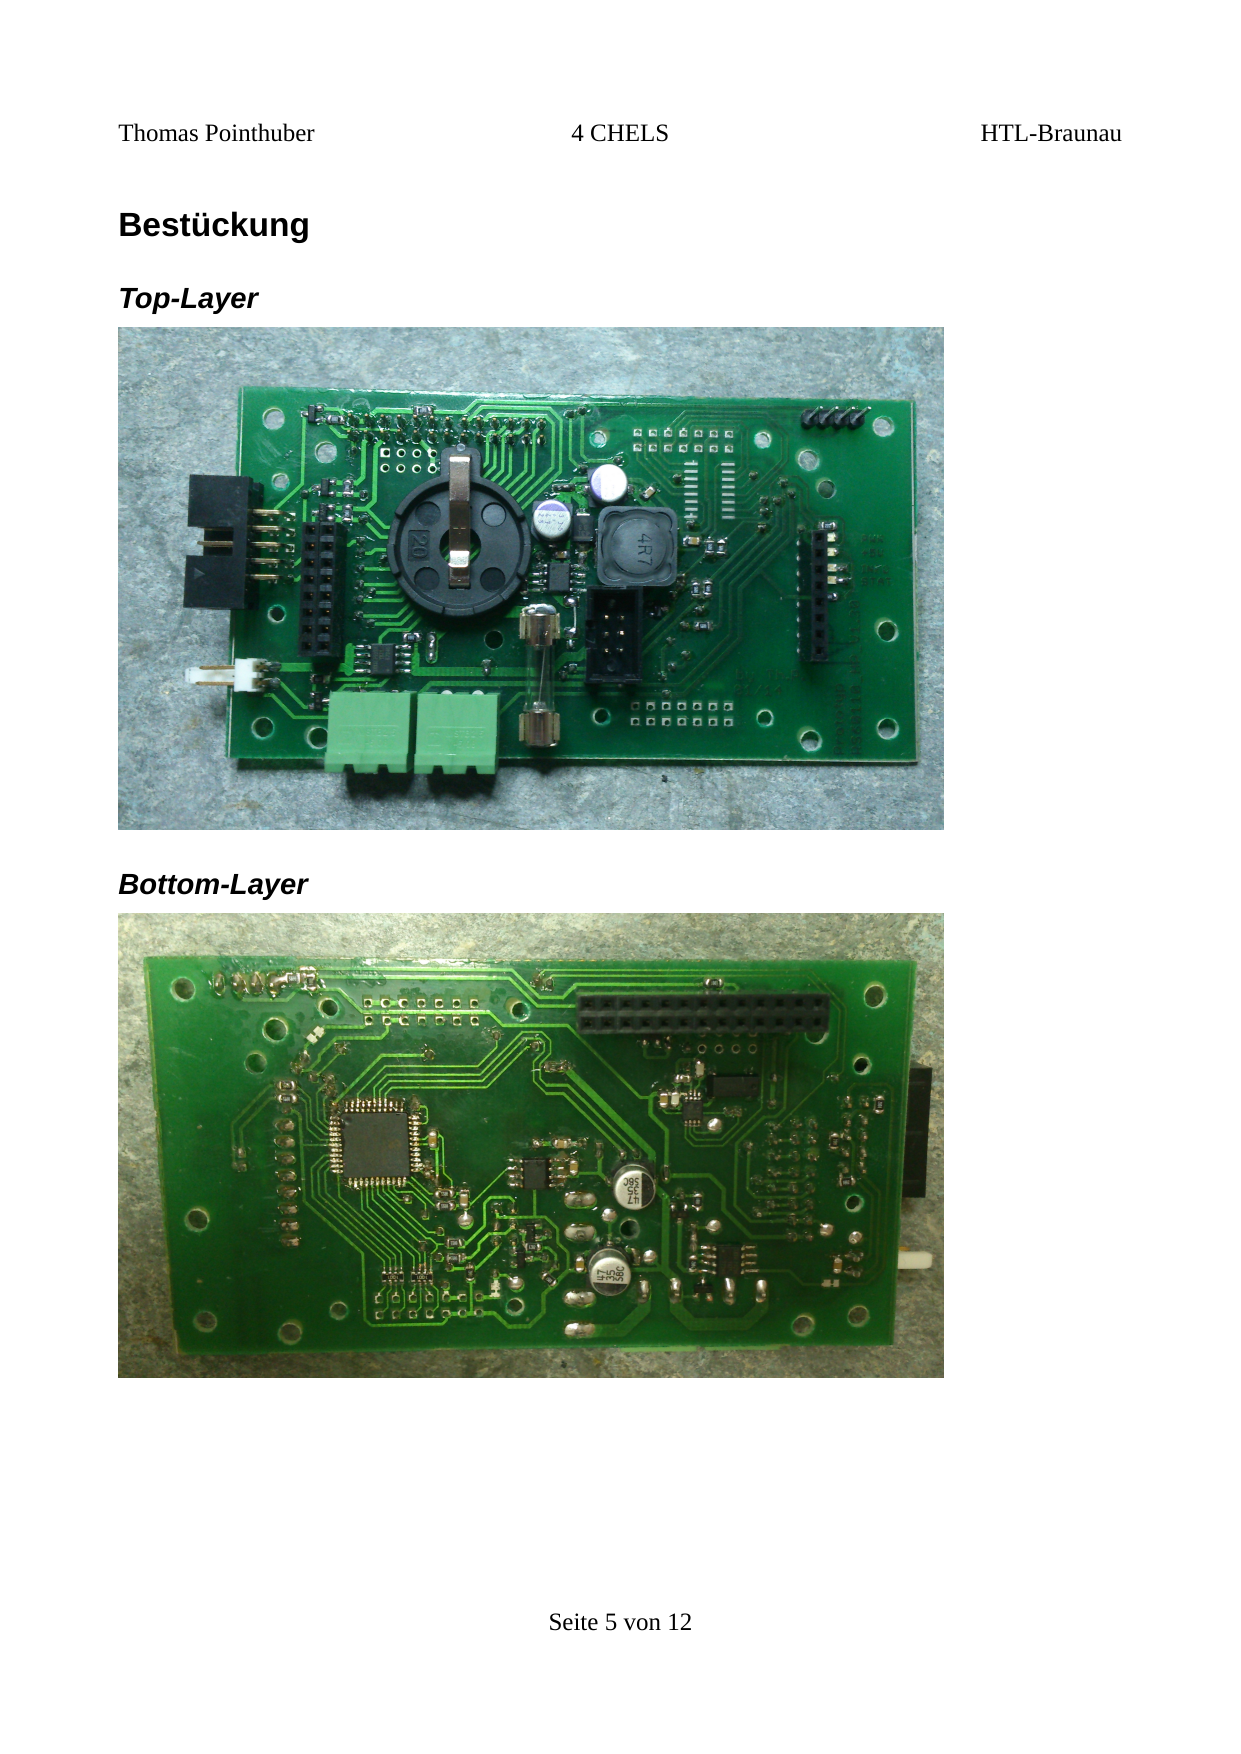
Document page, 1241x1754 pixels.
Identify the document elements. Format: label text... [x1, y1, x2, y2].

subtitle Top-Layer [118, 281, 1122, 315]
subtitle Bottom-Layer [118, 867, 1122, 901]
picture [118, 421, 662, 830]
picture [118, 1080, 662, 1378]
subtitle Bestückung [118, 205, 1122, 244]
